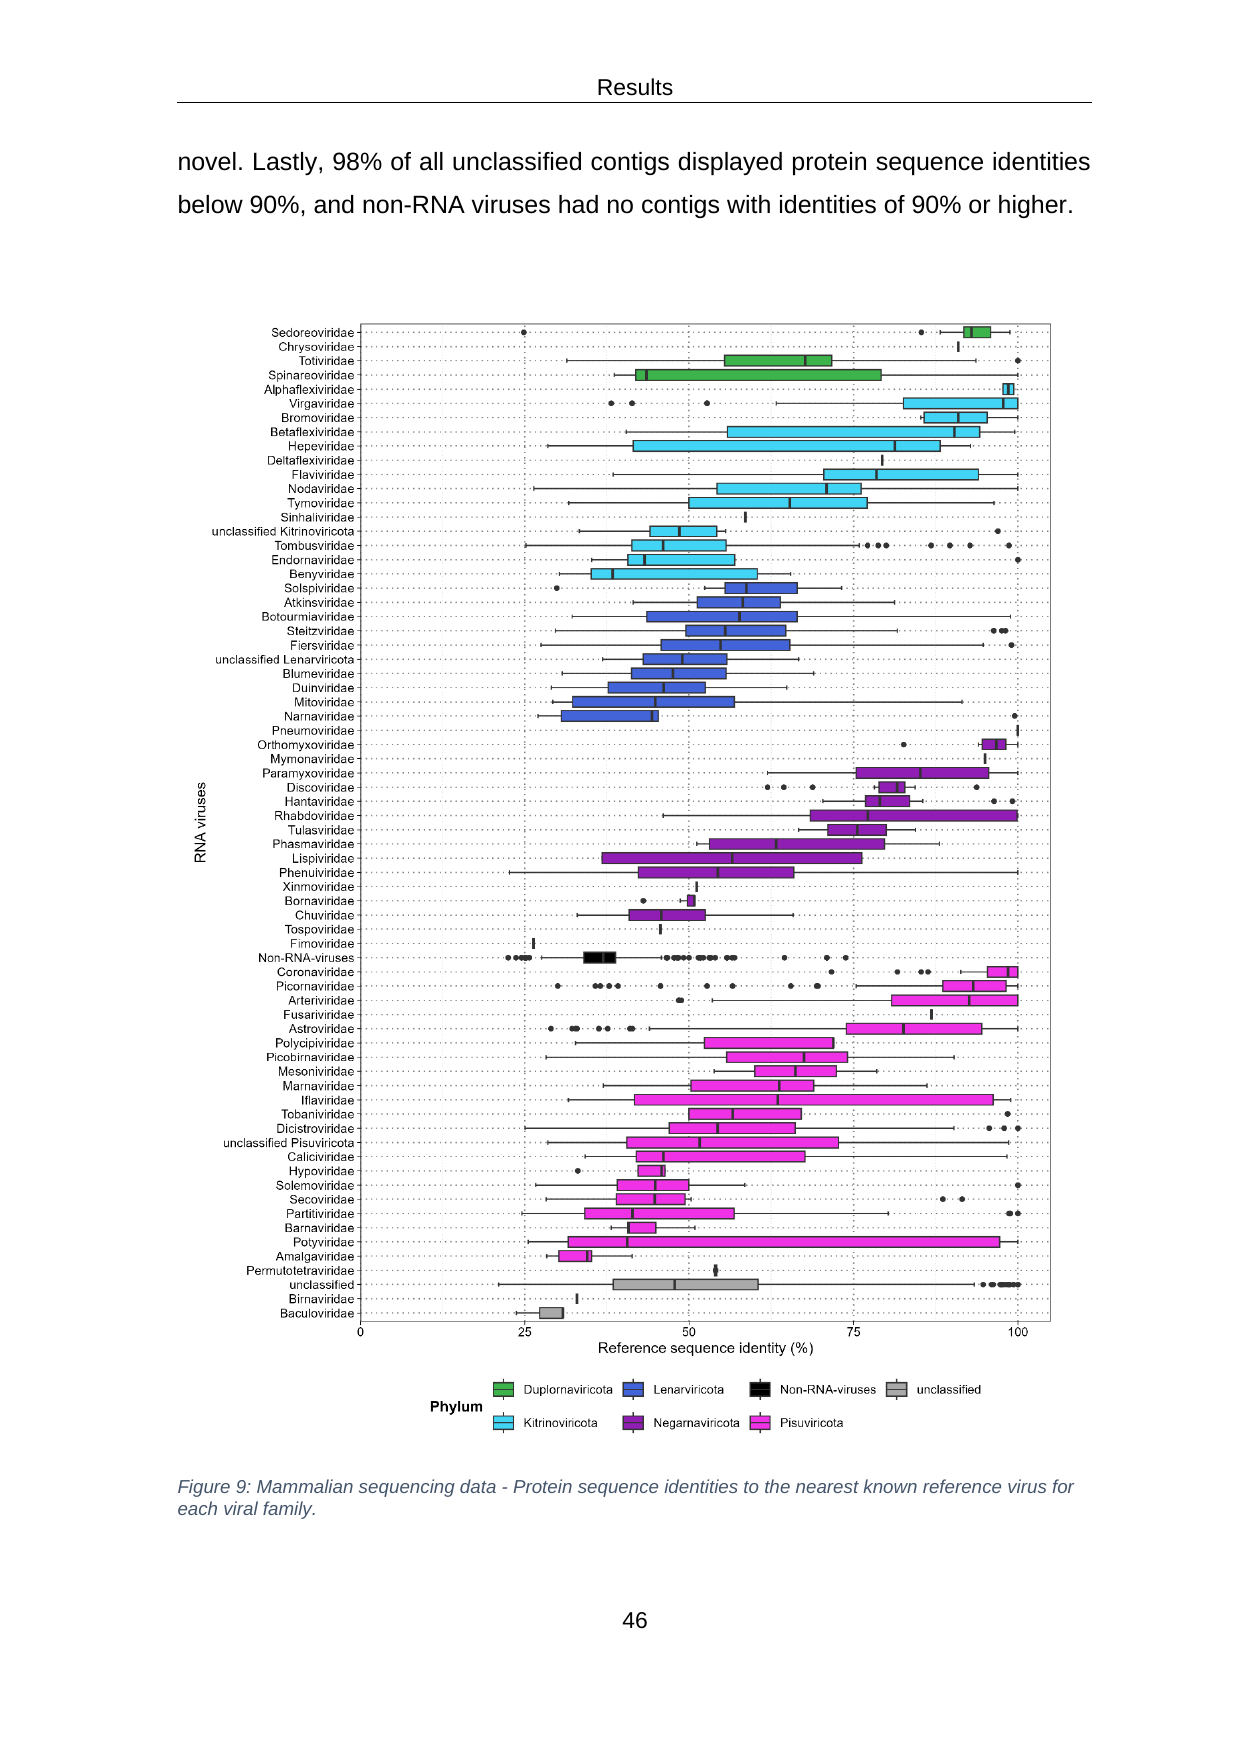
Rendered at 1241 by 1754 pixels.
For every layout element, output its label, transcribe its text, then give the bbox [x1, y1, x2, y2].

text novel. Lastly, 98% of all unclassified contigs displayed protein sequence identities below 90%, and non-RNA viruses had no contigs with identities of 90% or higher. [177, 147, 1092, 219]
text Figure 9: Mammalian sequencing data - Protein sequence identities to the nearest known reference virus for each viral family. [177, 1476, 1092, 1519]
